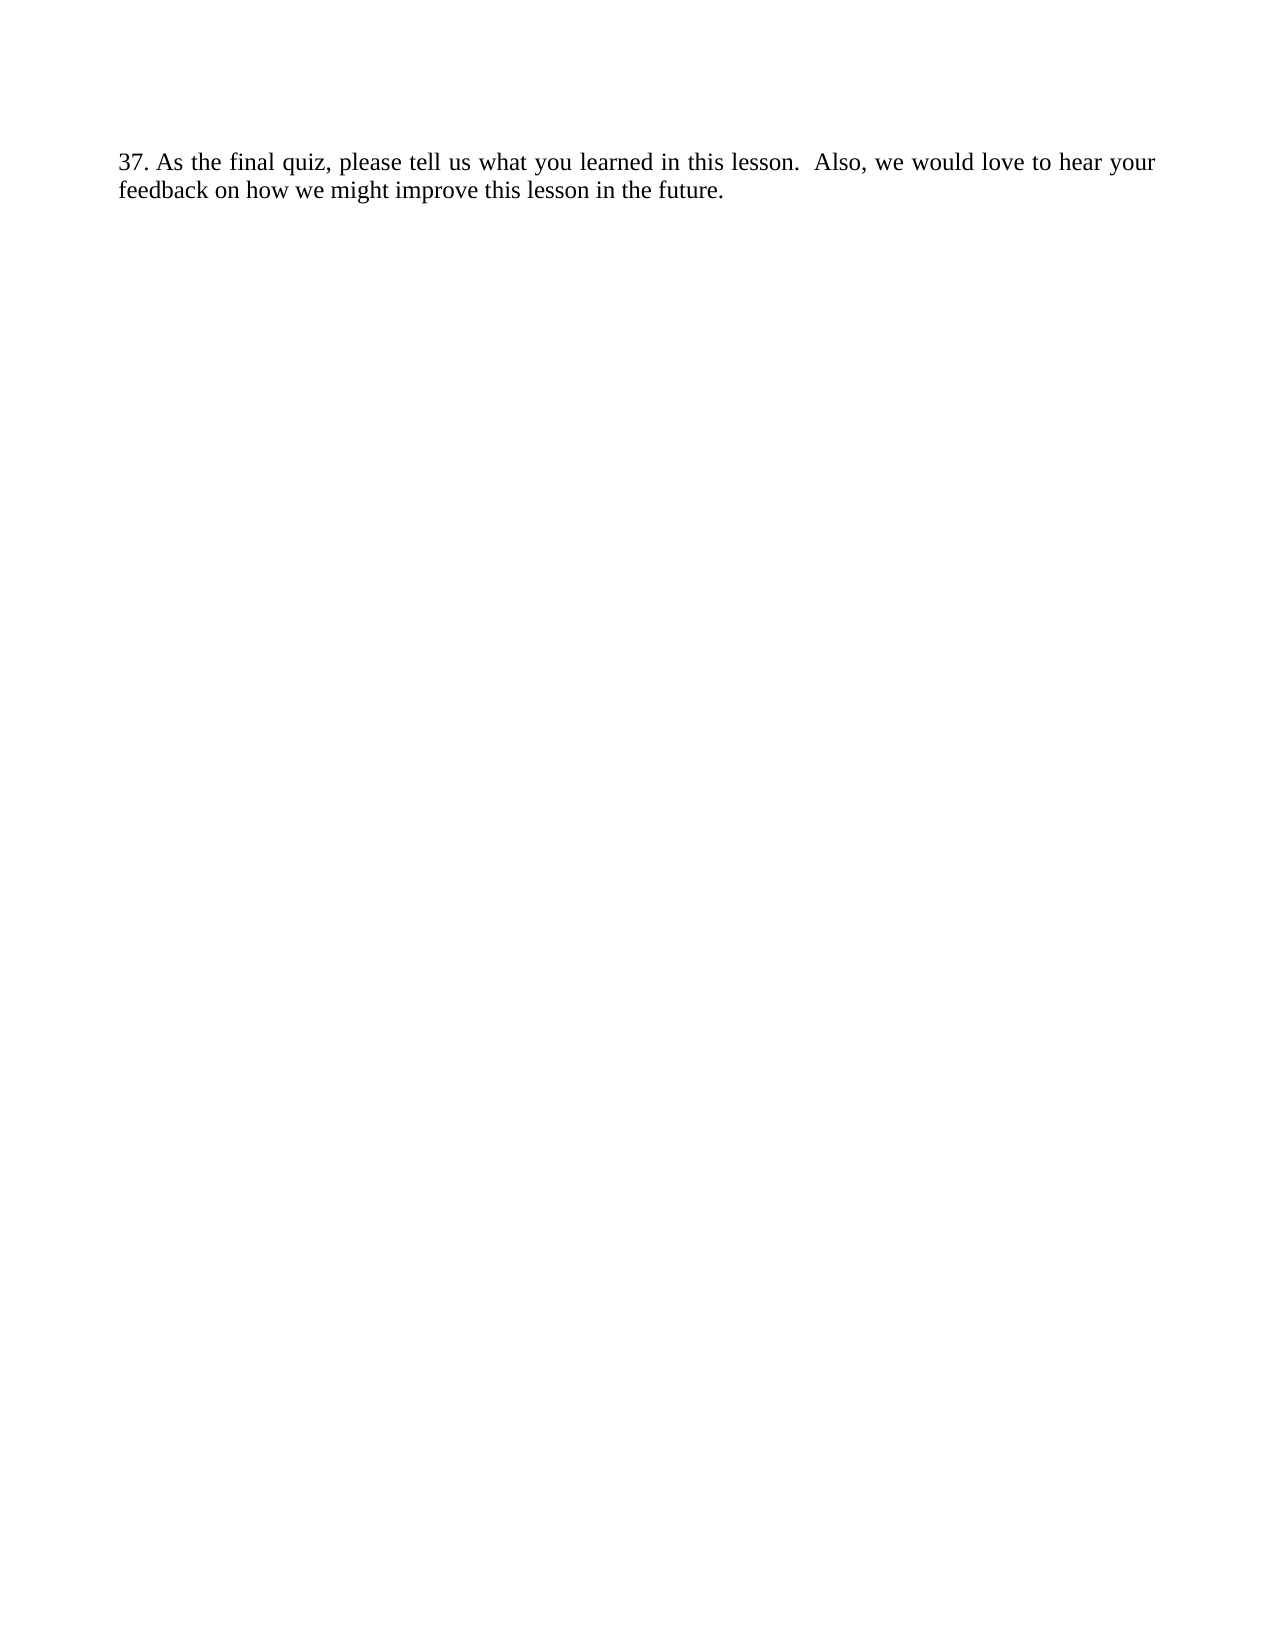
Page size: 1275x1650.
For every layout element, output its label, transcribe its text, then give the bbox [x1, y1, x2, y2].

text 37. As the final quiz, please tell us what you learned in this lesson. Also, we would love to hear your feedback on how we might improve this lesson in the future. [118, 147, 1157, 204]
